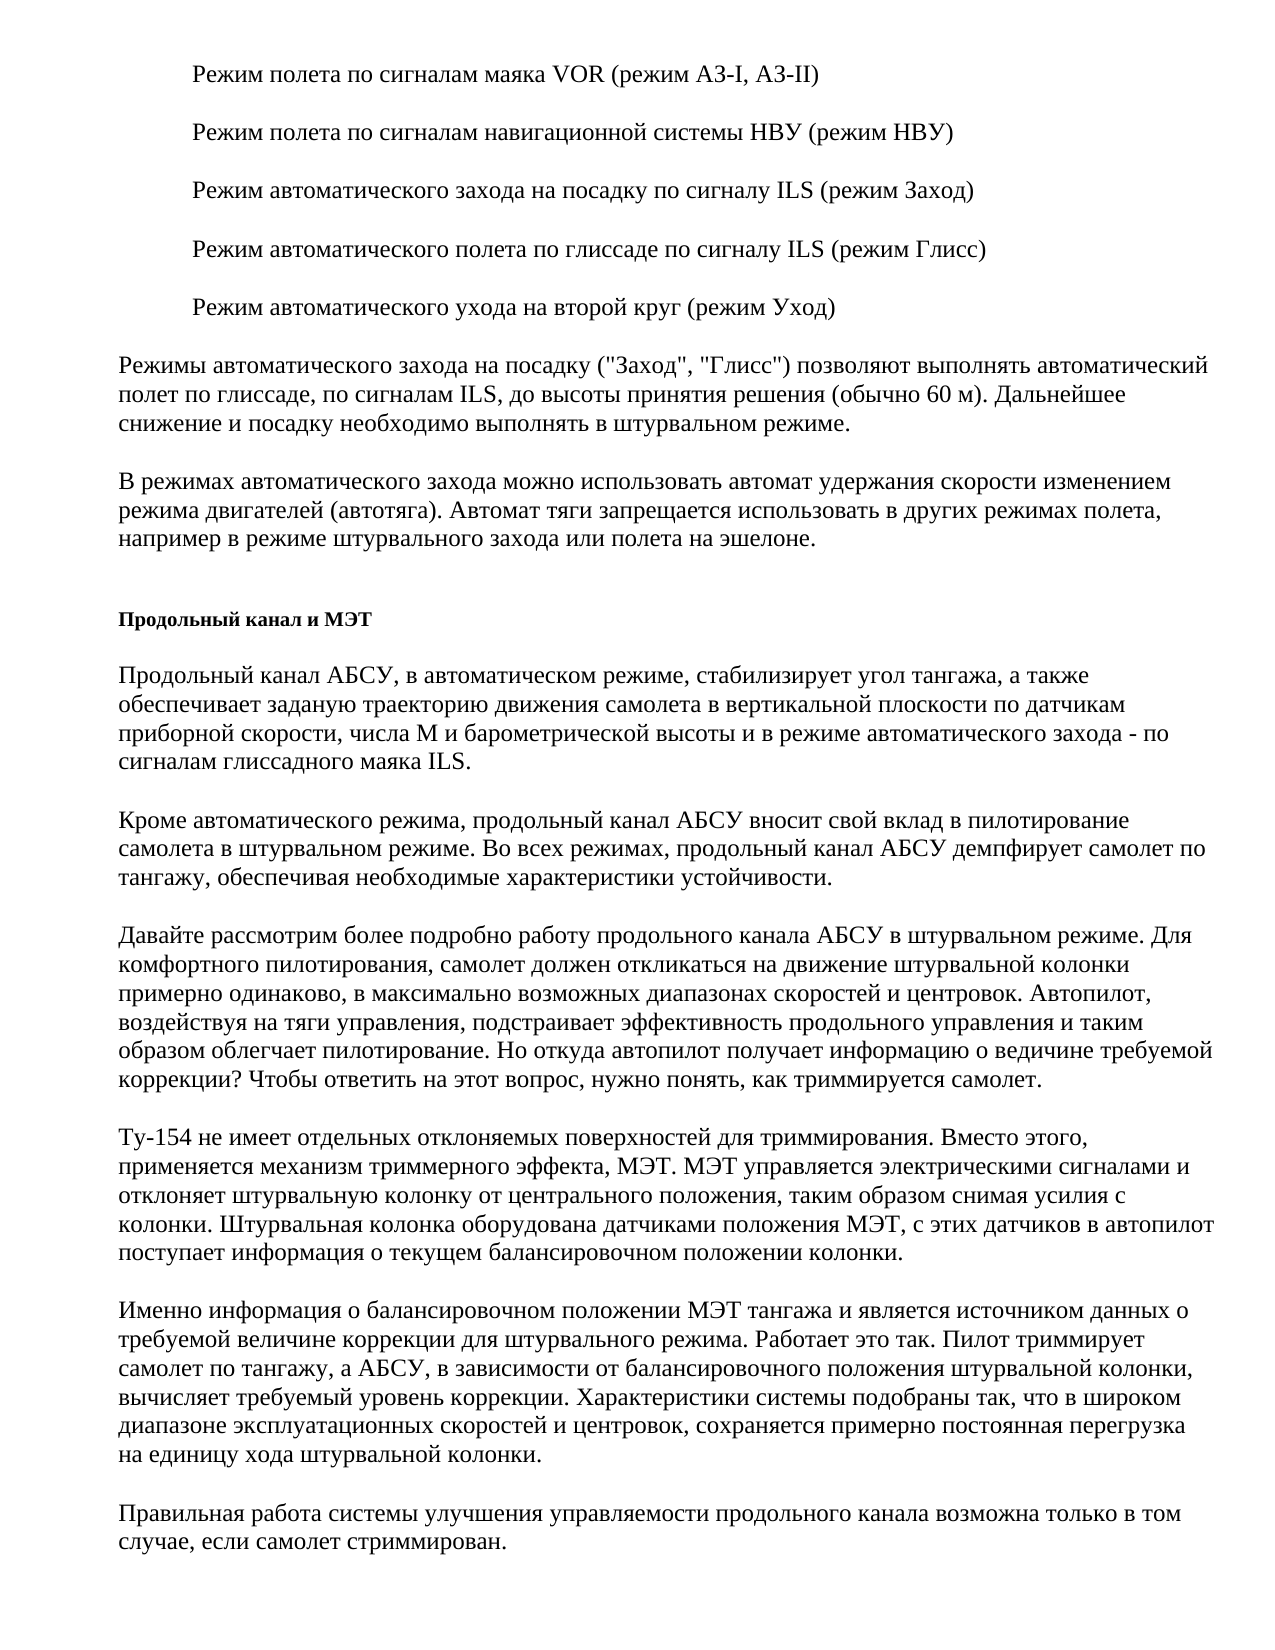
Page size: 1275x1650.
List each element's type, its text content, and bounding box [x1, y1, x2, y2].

text Давайте рассмотрим более подробно работу продольного канала АБСУ в штурвальном режиме. Для комфортного пилотирования, самолет должен откликаться на движение штурвальной колонки примерно одинаково, в максимально возможных диапазонах скоростей и центровок. Автопилот, воздействуя на тяги управления, подстраивает эффективность продольного управления и таким образом облегчает пилотирование. Но откуда автопилот получает информацию о ведичине требуемой коррекции? Чтобы ответить на этот вопрос, нужно понять, как триммируется самолет. [118, 920, 1216, 1093]
text Правильная работа системы улучшения управляемости продольного канала возможна только в том случае, если самолет стриммирован. [118, 1498, 1216, 1555]
text Режимы автоматического захода на посадку ("Заход", "Глисс") позволяют выполнять автоматический полет по глиссаде, по сигналам ILS, до высоты принятия решения (обычно 60 м). Дальнейшее снижение и посадку необходимо выполнять в штурвальном режиме. [118, 350, 1216, 436]
list Режим автоматического захода на посадку по сигналу ILS (режим Заход) [162, 176, 1216, 204]
text Продольный канал АБСУ, в автоматическом режиме, стабилизирует угол тангажа, а также обеспечивает заданую траекторию движения самолета в вертикальной плоскости по датчикам приборной скорости, числа М и барометрической высоты и в режиме автоматического захода - по сигналам глиссадного маяка ILS. [118, 660, 1216, 775]
text В режимах автоматического захода можно использовать автомат удержания скорости изменением режима двигателей (автотяга). Автомат тяги запрещается использовать в других режимах полета, например в режиме штурвального захода или полета на эшелоне. [118, 466, 1216, 552]
list Режим автоматического ухода на второй круг (режим Уход) [162, 292, 1216, 321]
text Именно информация о балансировочном положении МЭТ тангажа и является источником данных о требуемой величине коррекции для штурвального режима. Работает это так. Пилот триммирует самолет по тангажу, а АБСУ, в зависимости от балансировочного положения штурвальной колонки, вычисляет требуемый уровень коррекции. Характеристики системы подобраны так, что в широком диапазоне эксплуатационных скоростей и центровок, сохраняется примерно постоянная перегрузка на единицу хода штурвальной колонки. [118, 1296, 1216, 1468]
text Кроме автоматического режима, продольный канал АБСУ вносит свой вклад в пилотирование самолета в штурвальном режиме. Во всех режимах, продольный канал АБСУ демпфирует самолет по тангажу, обеспечивая необходимые характеристики устойчивости. [118, 805, 1216, 891]
list Режим полета по сигналам навигационной системы НВУ (режим НВУ) [162, 117, 1216, 146]
text Ту-154 не имеет отдельных отклоняемых поверхностей для триммирования. Вместо этого, применяется механизм триммерного эффекта, МЭТ. МЭТ управляется электрическими сигналами и отклоняет штурвальную колонку от центрального положения, таким образом снимая усилия с колонки. Штурвальная колонка оборудована датчиками положения МЭТ, с этих датчиков в автопилот поступает информация о текущем балансировочном положении колонки. [118, 1122, 1216, 1266]
list Режим полета по сигналам маяка VOR (режим АЗ-I, АЗ-II) [162, 59, 1216, 88]
list Режим автоматического полета по глиссаде по сигналу ILS (режим Глисс) [162, 234, 1216, 262]
subtitle Продольный канал и МЭТ [118, 607, 1216, 631]
